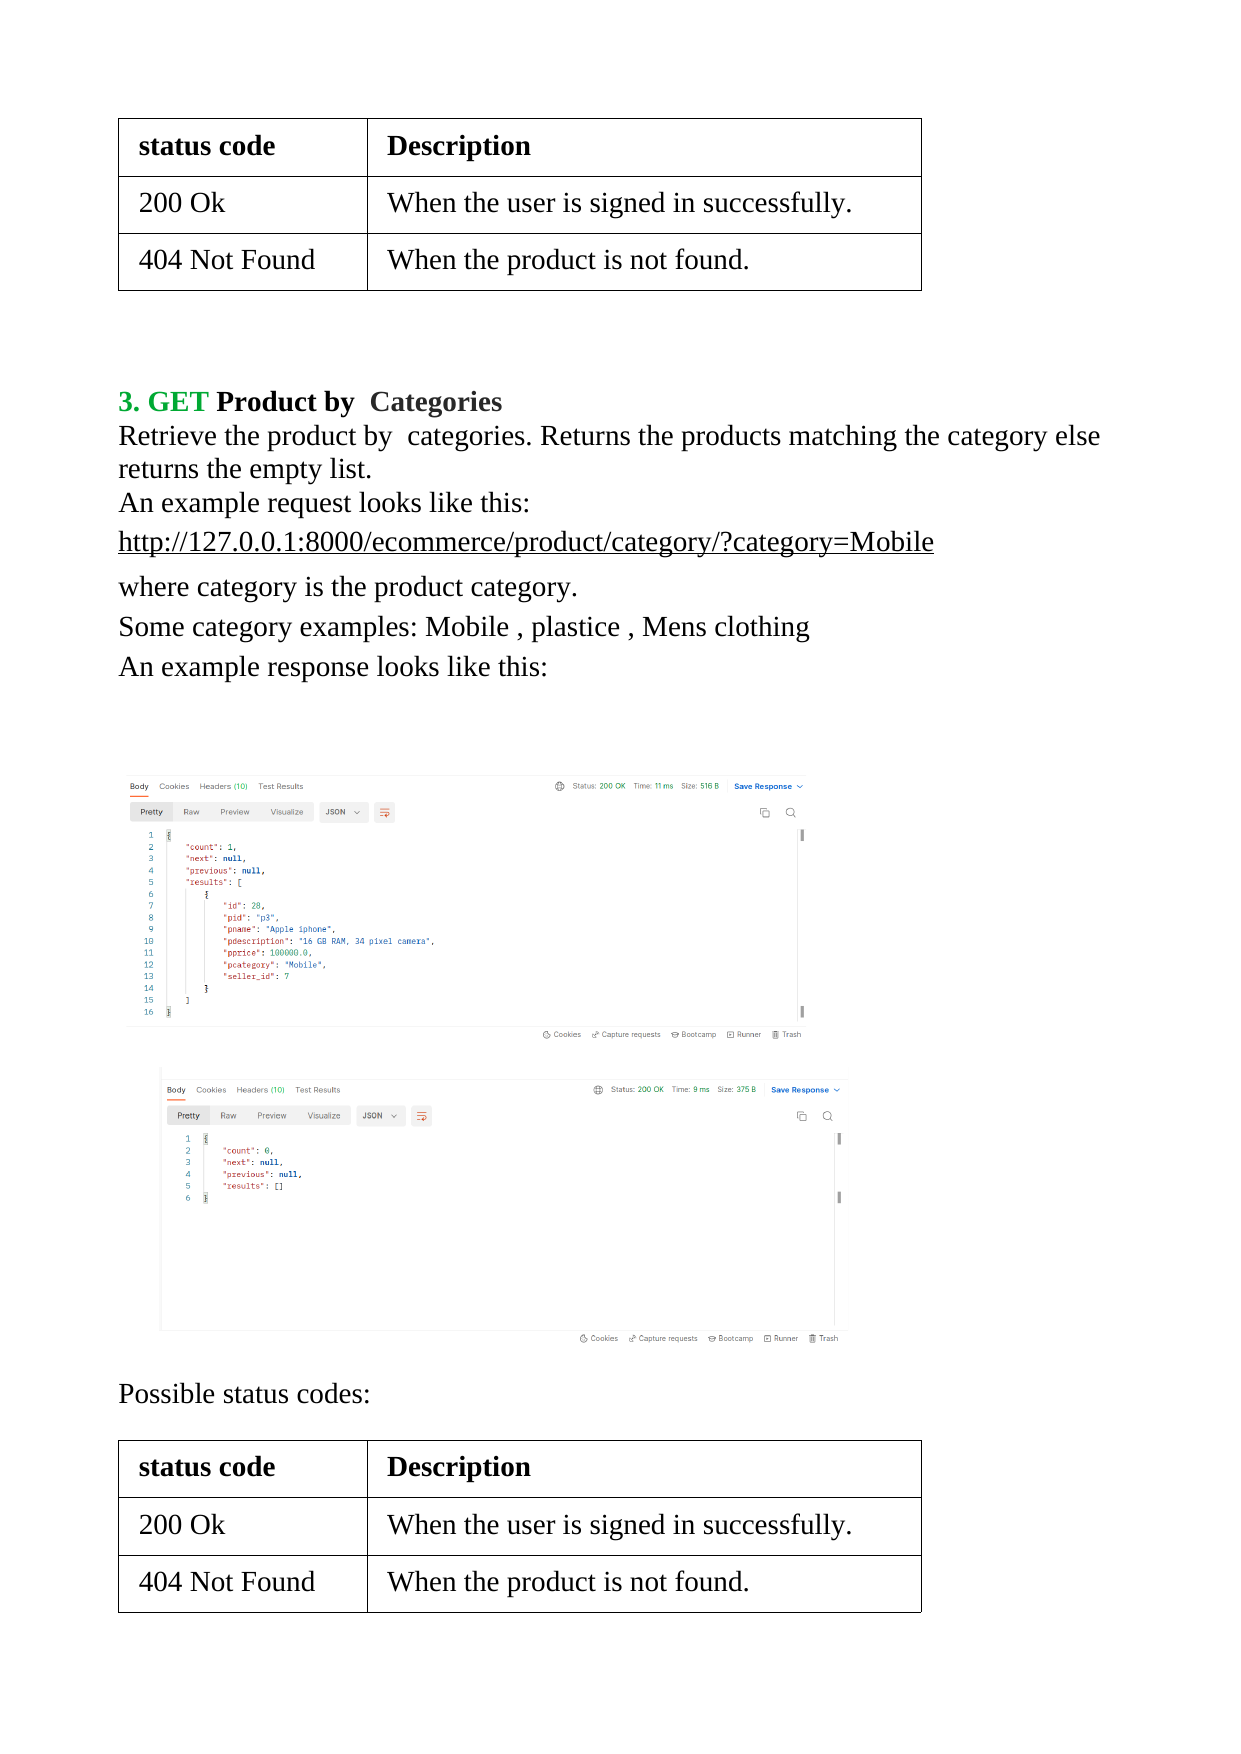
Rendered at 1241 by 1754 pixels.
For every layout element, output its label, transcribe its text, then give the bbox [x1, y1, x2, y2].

table_header status code [119, 1441, 367, 1497]
table_cell 200 Ok [119, 1498, 367, 1555]
table_header Description [368, 1441, 921, 1497]
table_cell 404 Not Found [119, 234, 367, 290]
text Possible status codes: [118, 1376, 1122, 1410]
table_header Description [368, 119, 921, 176]
table_cell 200 Ok [119, 177, 367, 233]
table_cell When the user is signed in successfully. [368, 1498, 921, 1555]
text Retrieve the product by categories. Returns the products matching the category else returns the empty list. [118, 418, 1122, 485]
table_cell When the user is signed in successfully. [368, 177, 921, 233]
text Some category examples: Mobile , plastice , Mens clothing [118, 609, 1122, 643]
text 3. GET Product by Categories [118, 384, 1122, 418]
table_cell When the product is not found. [368, 234, 921, 290]
text An example response looks like this: [118, 649, 1122, 683]
text An example request looks like this: [118, 485, 1122, 519]
table_cell When the product is not found. [368, 1556, 921, 1612]
table_cell 404 Not Found [119, 1556, 367, 1612]
text http://127.0.0.1:8000/ecommerce/product/category/?category=Mobile [118, 524, 1122, 557]
table_header status code [119, 119, 367, 176]
text where category is the product category. [118, 569, 1122, 603]
